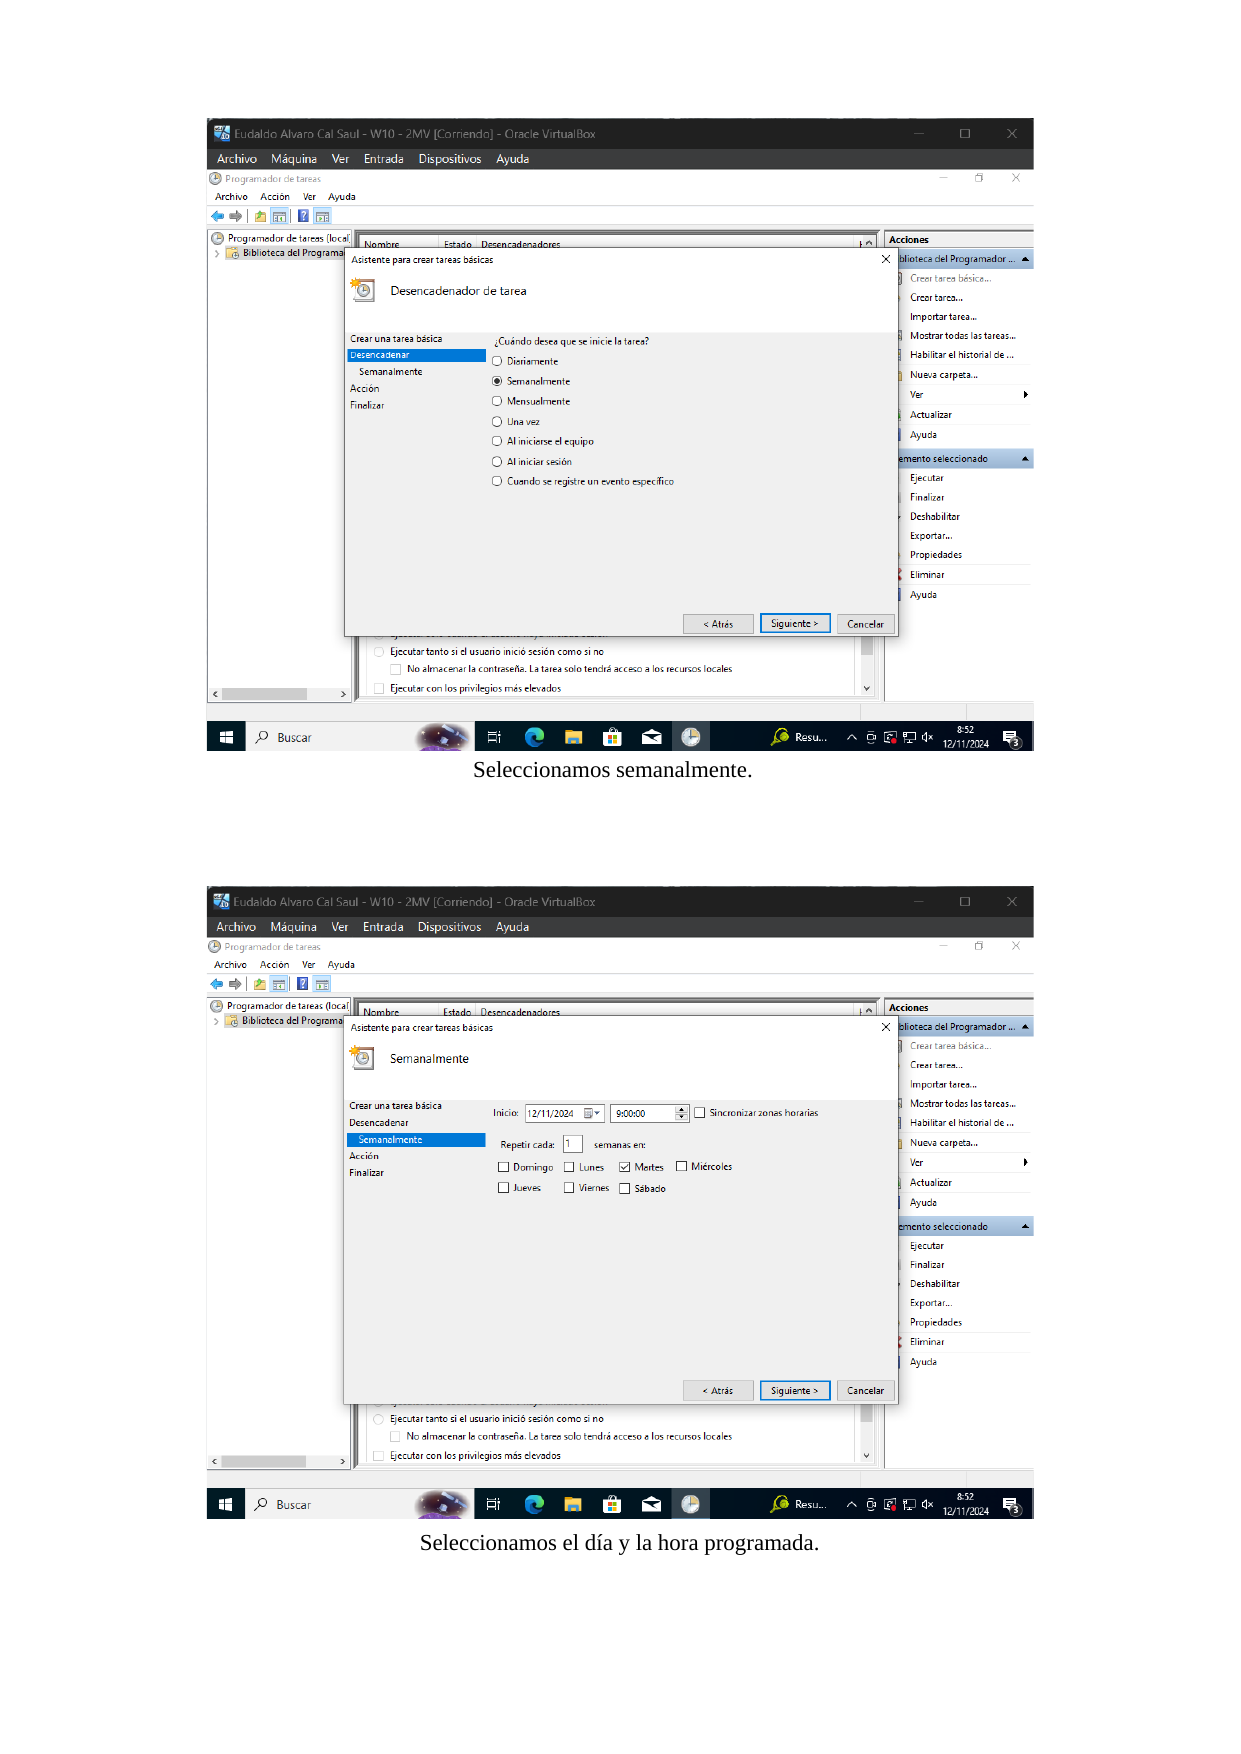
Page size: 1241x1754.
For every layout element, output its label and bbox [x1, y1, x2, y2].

picture [206, 118, 1034, 751]
picture [206, 886, 1034, 1519]
